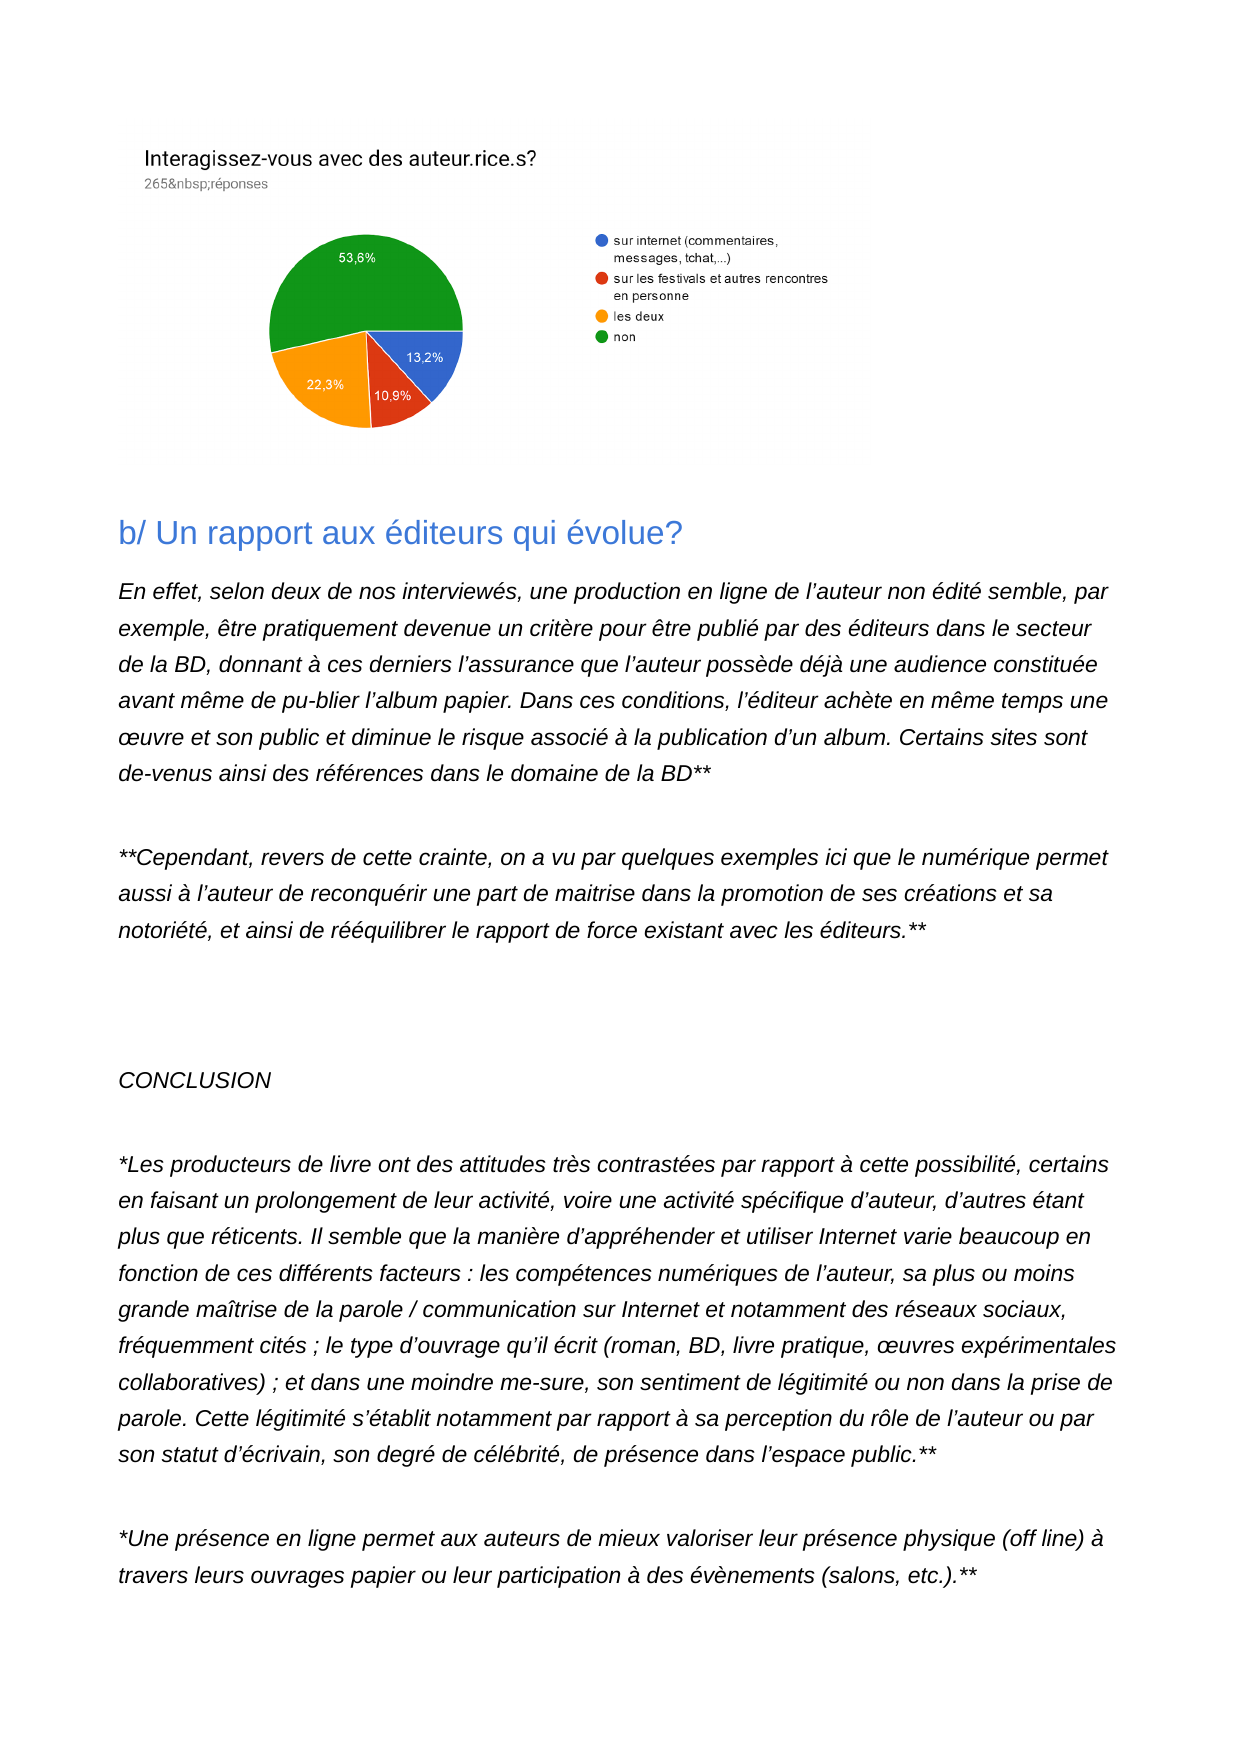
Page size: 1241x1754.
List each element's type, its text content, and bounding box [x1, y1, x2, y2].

text **Cependant, revers de cette crainte, on a vu par quelques exemples ici que le numérique permet aussi à l’auteur de reconquérir une part de maitrise dans la promotion de ses créations et sa notoriété, et ainsi de rééquilibrer le rapport de force existant avec les éditeurs.** [118, 844, 1122, 943]
text *Les producteurs de livre ont des attitudes très contrastées par rapport à cette possibilité, certains en faisant un prolongement de leur activité, voire une activité spécifique d’auteur, d’autres étant plus que réticents. Il semble que la manière d’appréhender et utiliser Internet varie beaucoup en fonction de ces différents facteurs : les compétences numériques de l’auteur, sa plus ou moins grande maîtrise de la parole / communication sur Internet et notamment des réseaux sociaux, fréquemment cités ; le type d’ouvrage qu’il écrit (roman, BD, livre pratique, œuvres expérimentales collaboratives) ; et dans une moindre me-sure, son sentiment de légitimité ou non dans la prise de parole. Cette légitimité s’établit notamment par rapport à sa perception du rôle de l’auteur ou par son statut d’écrivain, son degré de célébrité, de présence dans l’espace public.** [118, 1151, 1122, 1468]
text *Une présence en ligne permet aux auteurs de mieux valoriser leur présence physique (off line) à travers leurs ouvrages papier ou leur participation à des évènements (salons, etc.).** [118, 1525, 1122, 1588]
picture [118, 118, 871, 465]
text CONCLUSION [118, 1067, 1122, 1093]
subtitle b/ Un rapport aux éditeurs qui évolue? [118, 513, 1122, 551]
text En effet, selon deux de nos interviewés, une production en ligne de l’auteur non édité semble, par exemple, être pratiquement devenue un critère pour être publié par des éditeurs dans le secteur de la BD, donnant à ces derniers l’assurance que l’auteur possède déjà une audience constituée avant même de pu-blier l’album papier. Dans ces conditions, l’éditeur achète en même temps une œuvre et son public et diminue le risque associé à la publication d’un album. Certains sites sont de-venus ainsi des références dans le domaine de la BD** [118, 578, 1122, 786]
